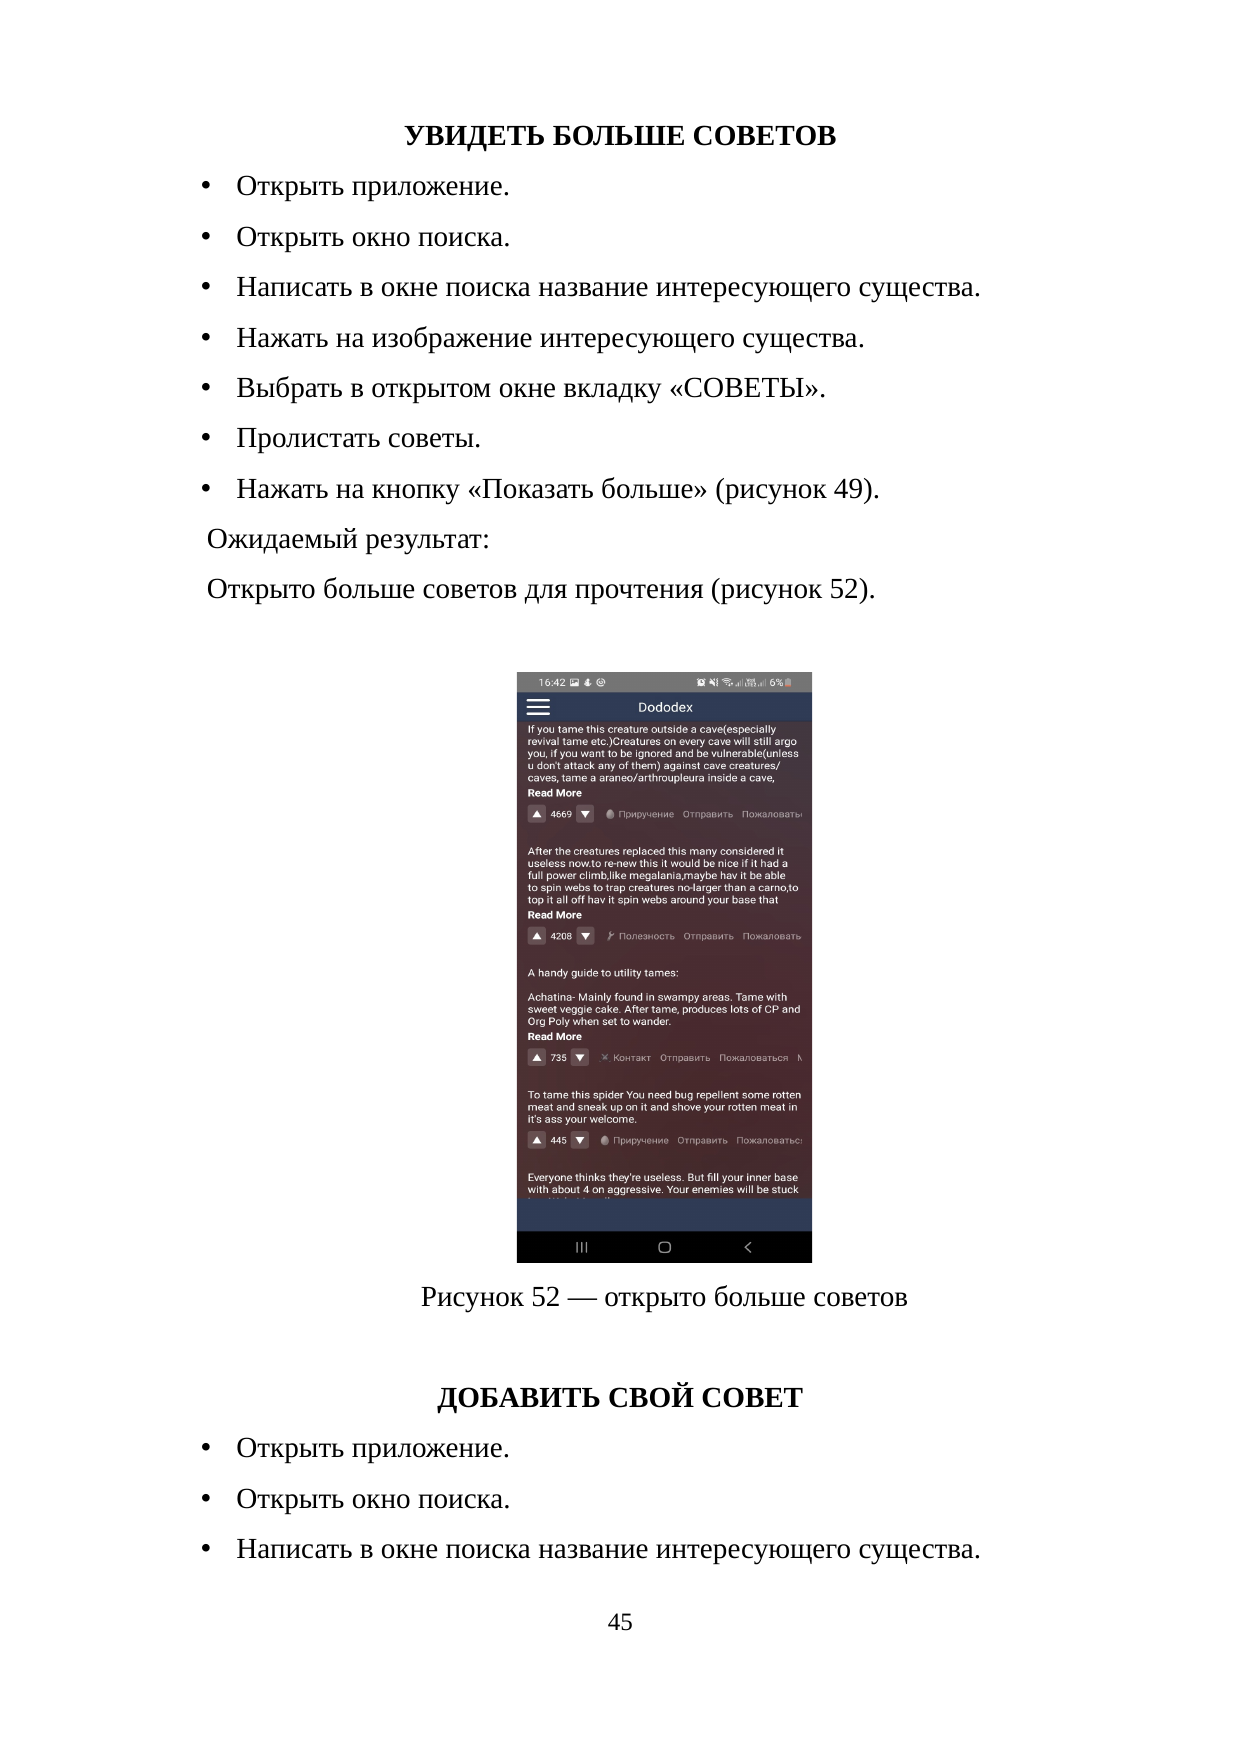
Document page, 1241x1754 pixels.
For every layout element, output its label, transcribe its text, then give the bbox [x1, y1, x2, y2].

list ДОБАВИТЬ СВОЙ СОВЕТ [118, 1380, 1122, 1414]
list Пролистать советы. [201, 421, 1122, 454]
list Нажать на изображение интересующего существа. [201, 320, 1122, 353]
list Открыть окно поиска. [201, 219, 1122, 252]
list Написать в окне поиска название интересующего существа. [201, 1531, 1122, 1565]
list Открыть приложение. [201, 1431, 1122, 1464]
list Ожидаемый результат: [118, 521, 1122, 555]
list Рисунок 52 — открыто больше советов [118, 1279, 1122, 1313]
list Написать в окне поиска название интересующего существа. [201, 269, 1122, 303]
list УВИДЕТЬ БОЛЬШЕ СОВЕТОВ [118, 118, 1122, 152]
list Открыть окно поиска. [201, 1481, 1122, 1514]
list Открыть приложение. [201, 168, 1122, 202]
list Выбрать в открытом окне вкладку «СОВЕТЫ». [201, 370, 1122, 404]
picture [516, 672, 813, 1263]
list Открыто больше советов для прочтения (рисунок 52). [118, 572, 1122, 605]
list Нажать на кнопку «Показать больше» (рисунок 49). [201, 471, 1122, 504]
